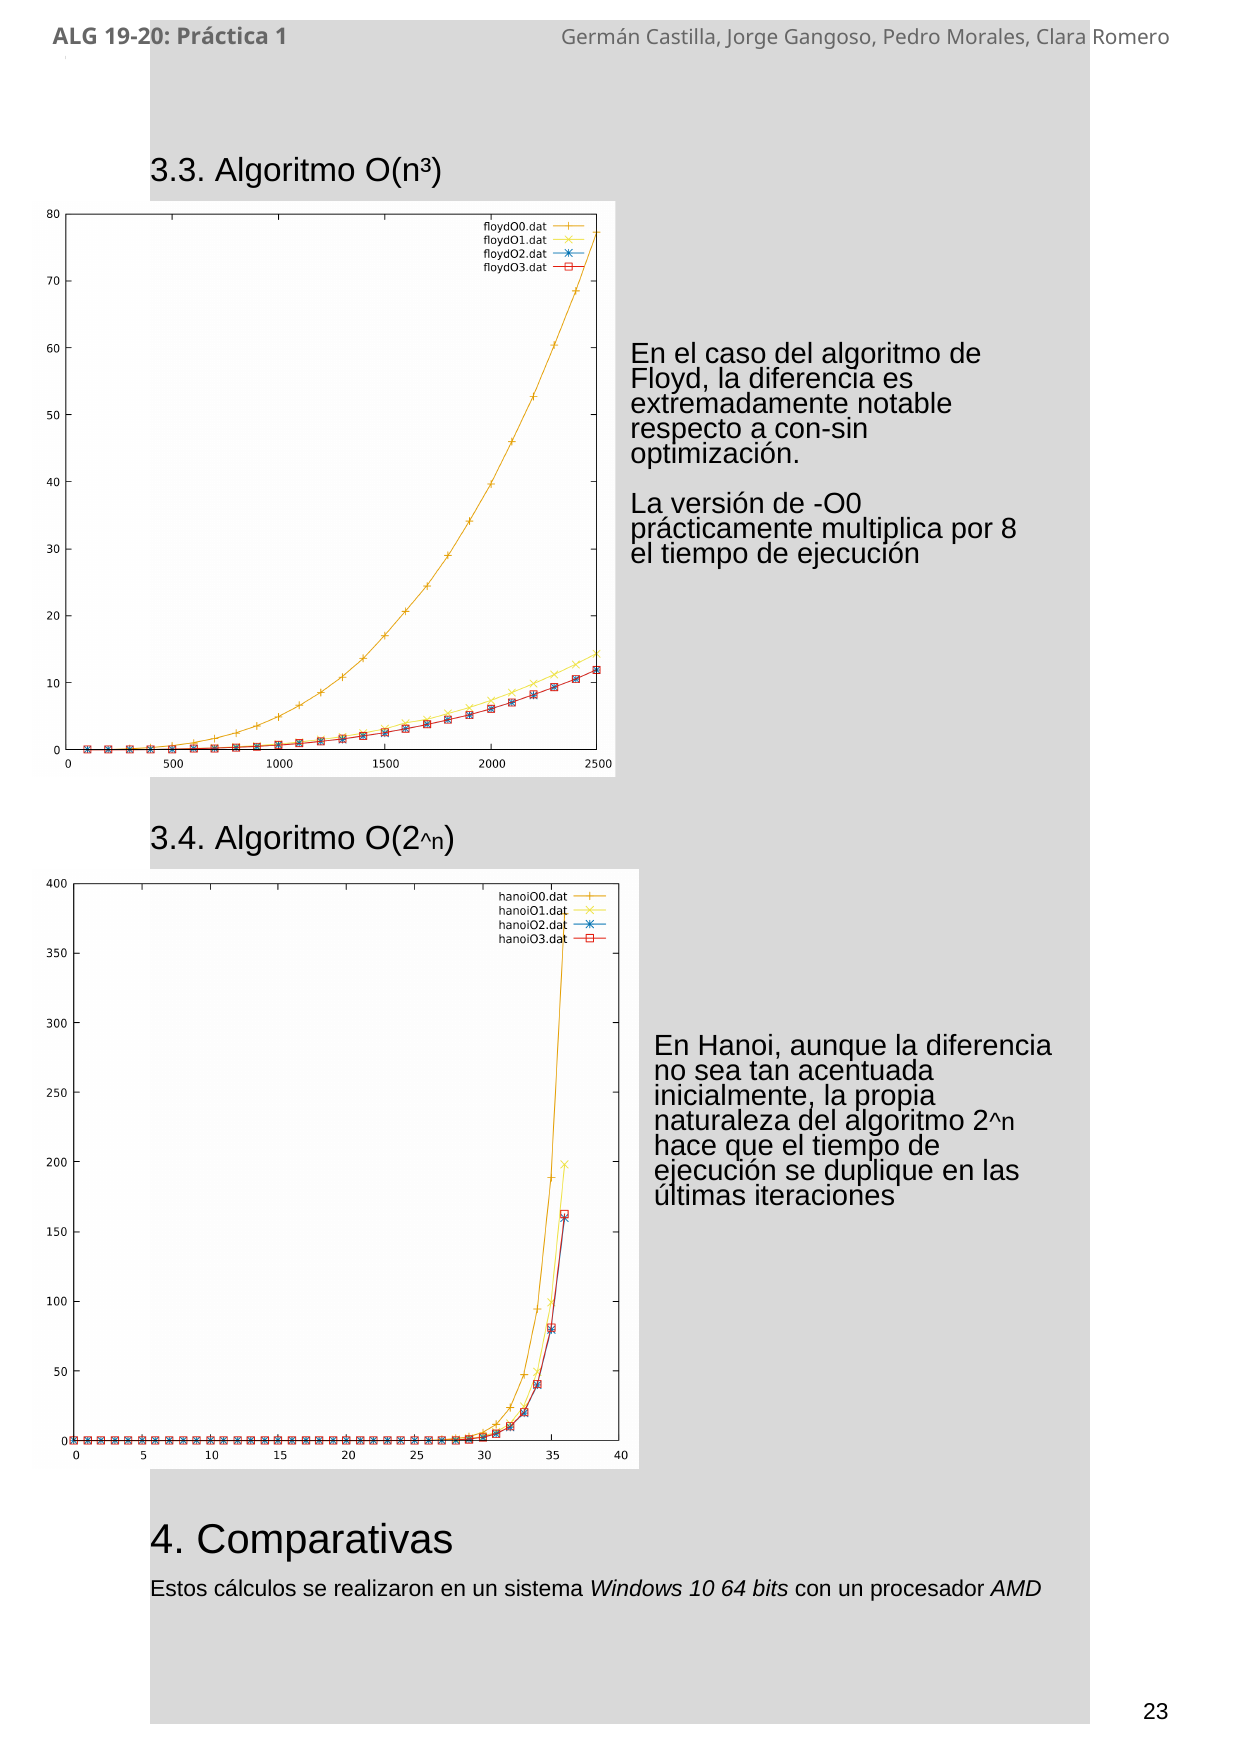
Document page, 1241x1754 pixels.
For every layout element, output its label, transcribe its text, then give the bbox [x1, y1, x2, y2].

subtitle 3.4. Algoritmo O(2^n) [150, 818, 1090, 857]
picture [32, 201, 616, 777]
picture [32, 869, 639, 1469]
subtitle 3.3. Algoritmo O(n³) [150, 150, 1090, 188]
subtitle 4. Comparativas [150, 1514, 1090, 1562]
text Estos cálculos se realizaron en un sistema Windows 10 64 bits con un procesador AMD [150, 1575, 1090, 1601]
